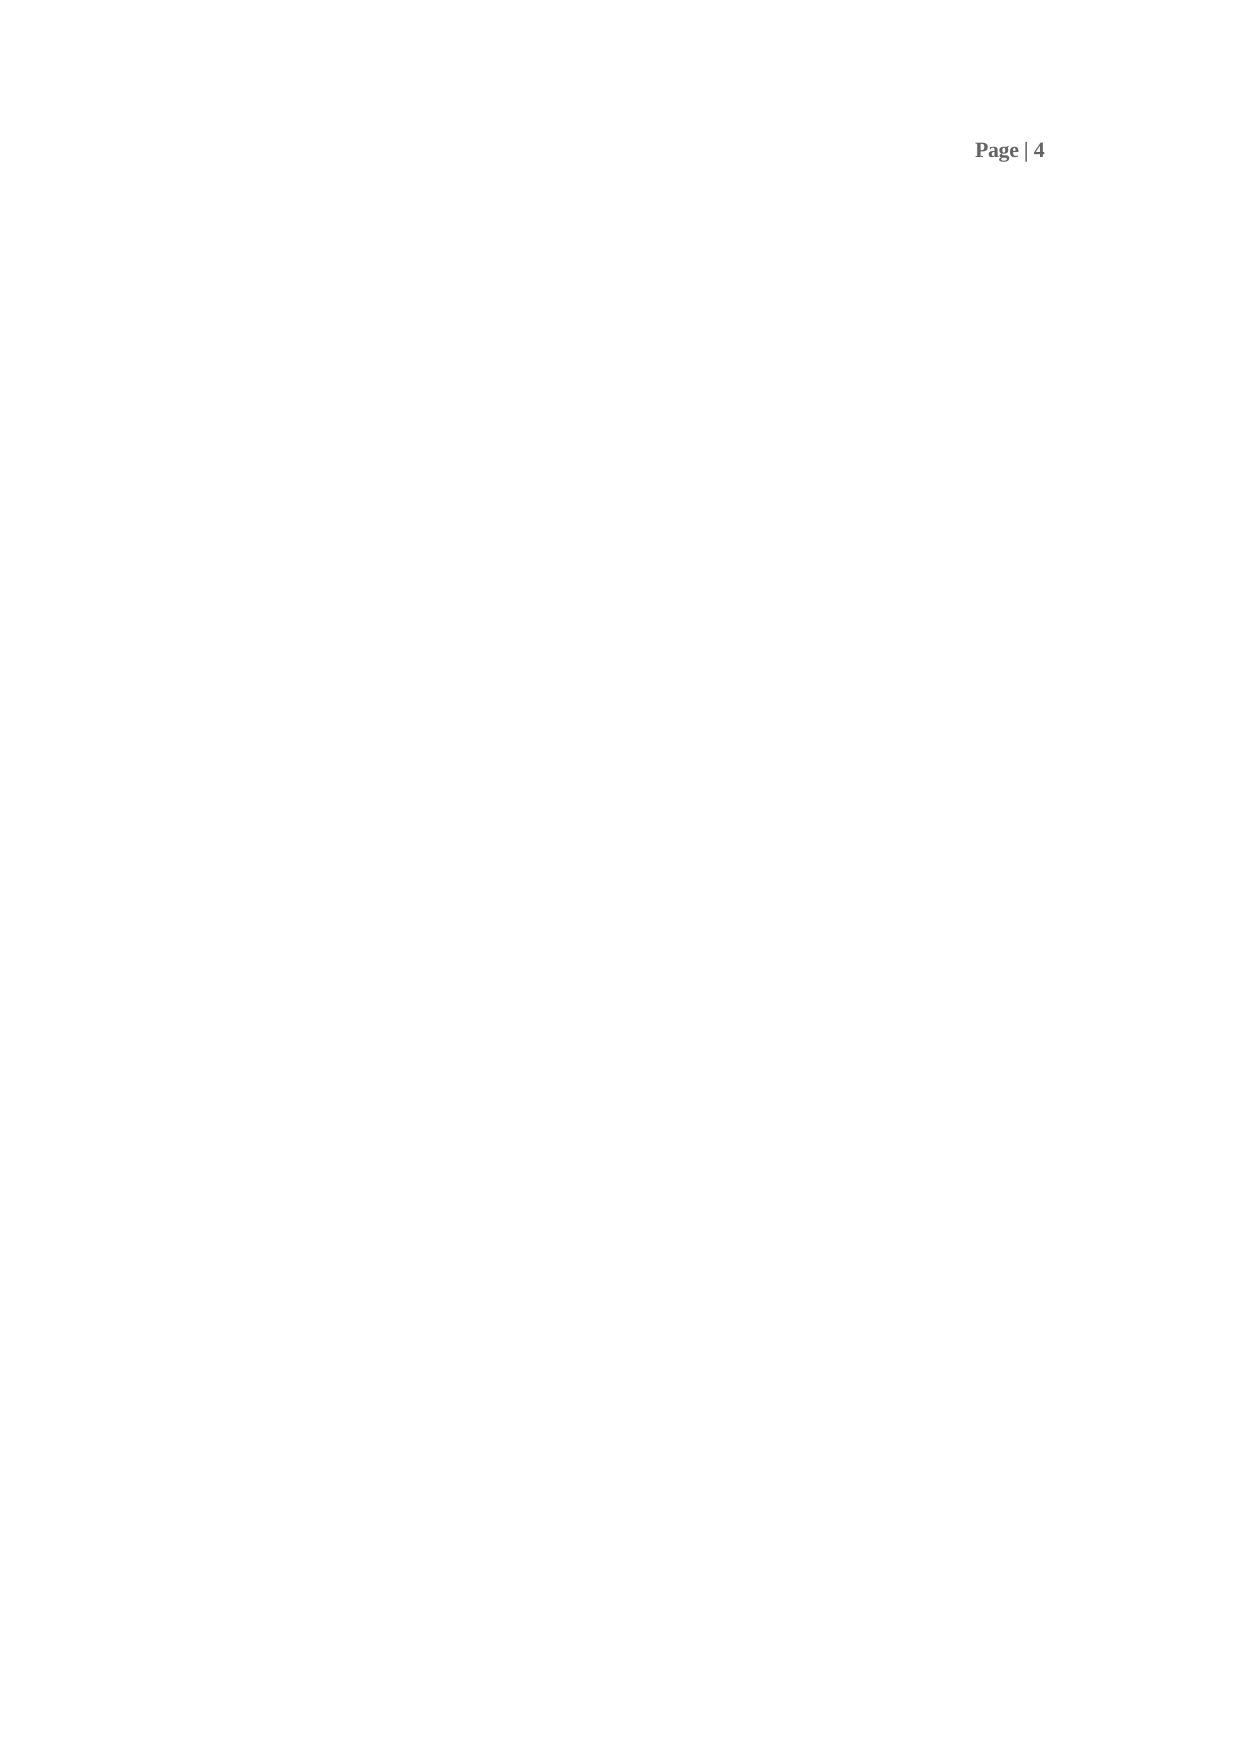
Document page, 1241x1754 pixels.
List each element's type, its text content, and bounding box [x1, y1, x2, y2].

text Page | 4 [150, 135, 1058, 163]
